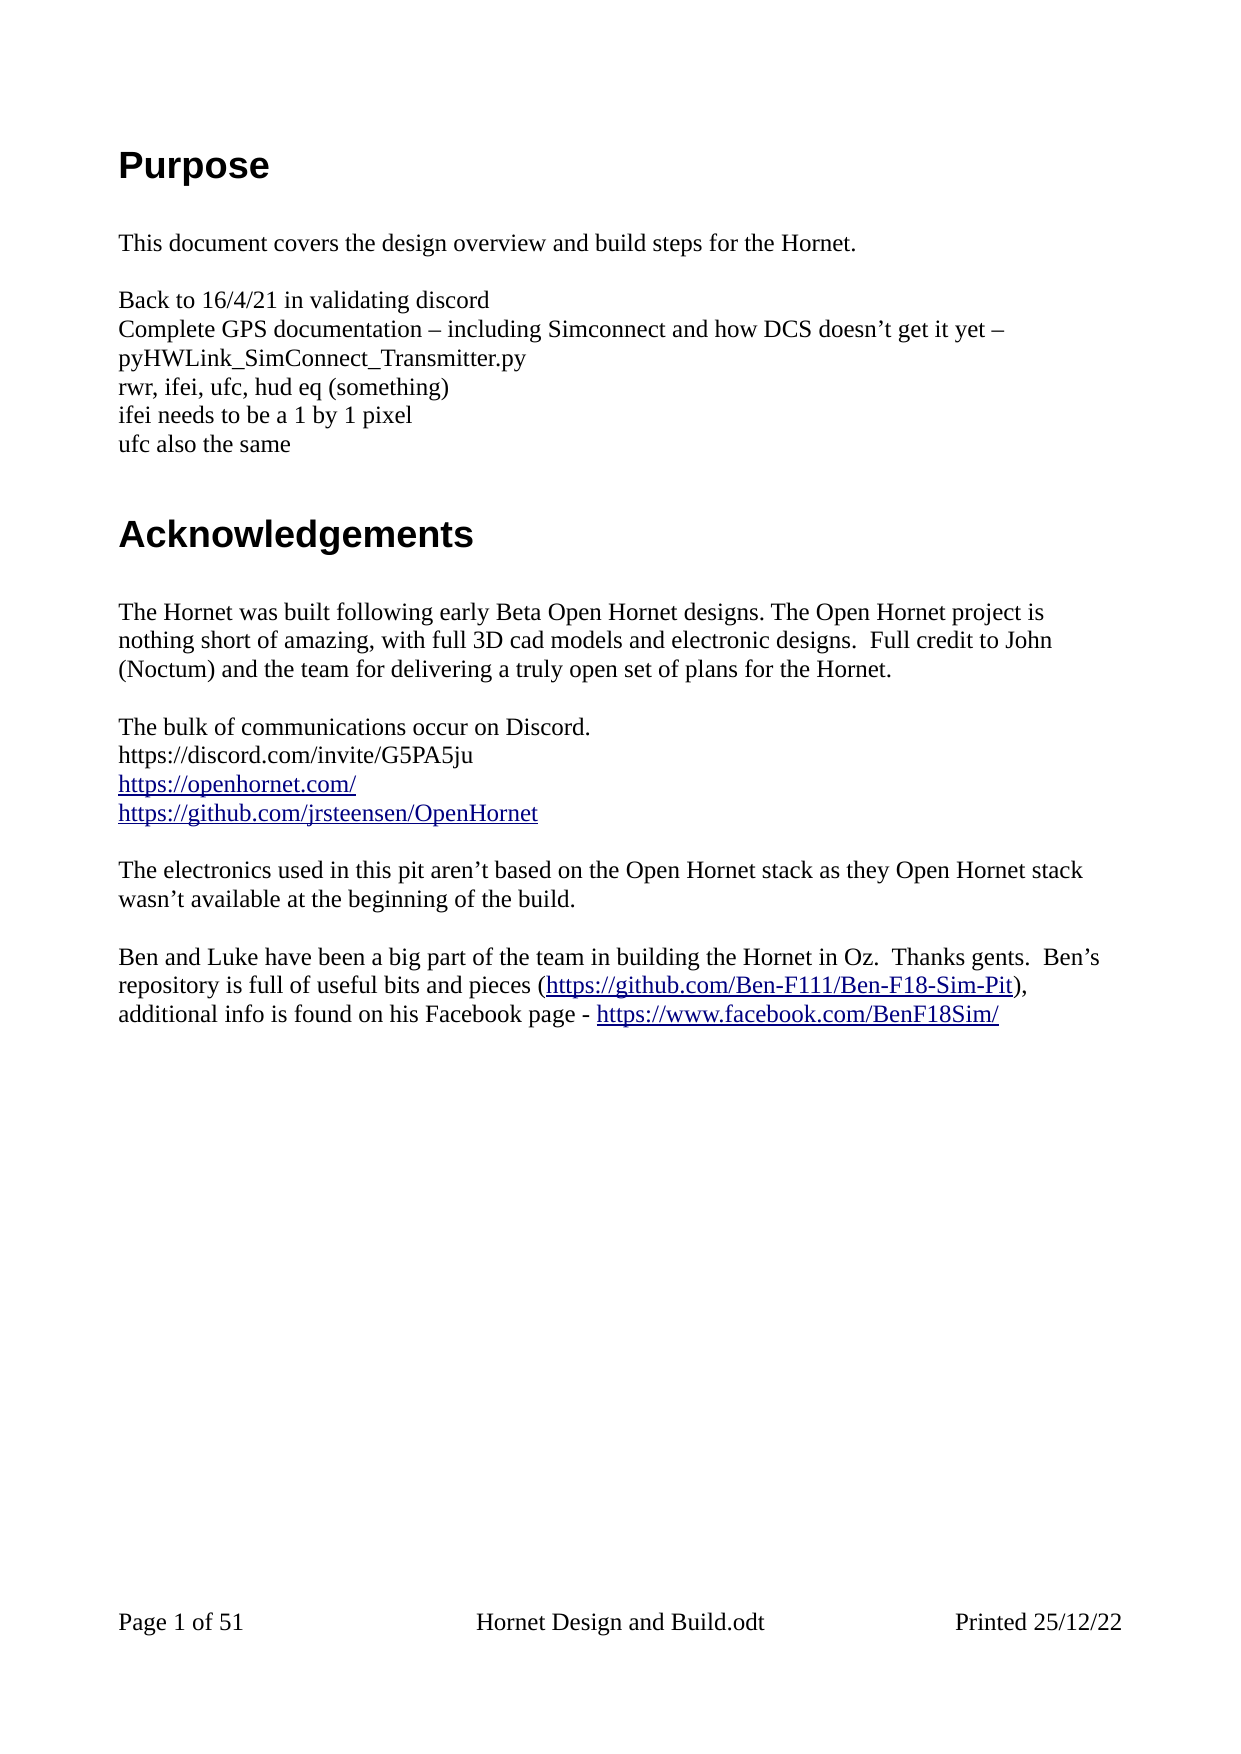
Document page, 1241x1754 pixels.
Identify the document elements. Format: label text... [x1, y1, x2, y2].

subtitle Purpose [118, 143, 1122, 187]
text This document covers the design overview and build steps for the Hornet. [118, 228, 1122, 257]
text ifei needs to be a 1 by 1 pixel [118, 401, 1122, 429]
text The electronics used in this pit aren’t based on the Open Hornet stack as they Open Hornet stack wasn’t available at the beginning of the build. [118, 855, 1122, 913]
text Complete GPS documentation – including Simconnect and how DCS doesn’t get it yet – pyHWLink_SimConnect_Transmitter.py [118, 314, 1122, 372]
text https://github.com/jrsteensen/OpenHornet [118, 798, 1122, 827]
text ufc also the same [118, 429, 1122, 458]
text The bulk of communications occur on Discord. [118, 712, 1122, 740]
text Back to 16/4/21 in validating discord [118, 286, 1122, 314]
text https://openhornet.com/ [118, 769, 1122, 798]
text Ben and Luke have been a big part of the team in building the Hornet in Oz. Thanks gents. Ben’s repository is full of useful bits and pieces (https://github.com/Ben-F111/Ben-F18-Sim-Pit), additional info is found on his Facebook page - https://www.facebook.com/BenF18Sim/ [118, 942, 1122, 1028]
text The Hornet was built following early Beta Open Hornet designs. The Open Hornet project is nothing short of amazing, with full 3D cad models and electronic designs. Full credit to John (Noctum) and the team for delivering a truly open set of plans for the Hornet. [118, 597, 1122, 683]
text rwr, ifei, ufc, hud eq (something) [118, 372, 1122, 401]
text https://discord.com/invite/G5PA5ju [118, 740, 1122, 769]
subtitle Acknowledgements [118, 512, 1122, 555]
